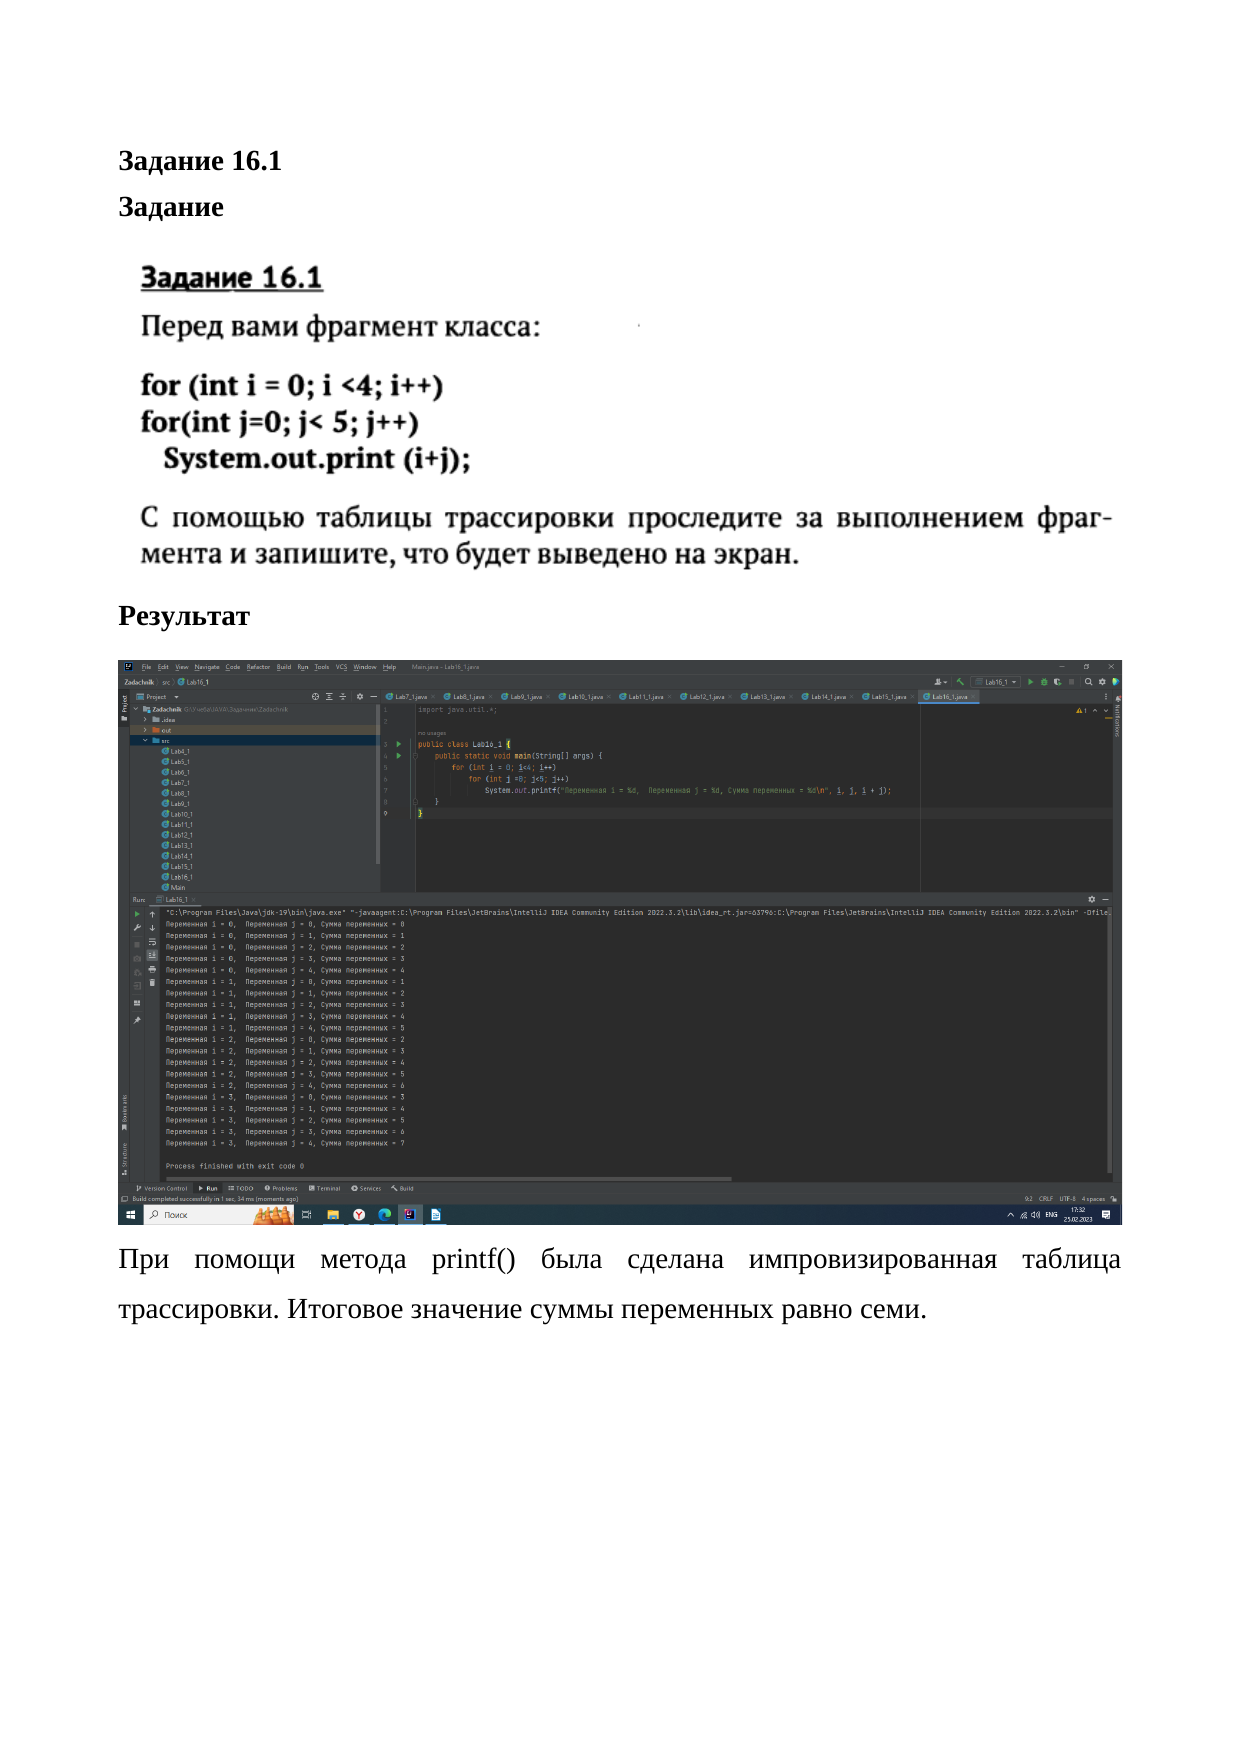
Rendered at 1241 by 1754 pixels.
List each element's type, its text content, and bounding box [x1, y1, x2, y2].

subtitle Задание [118, 189, 1122, 223]
subtitle Задание 16.1 [118, 143, 1122, 177]
picture [118, 660, 1123, 1225]
subtitle Результат [118, 581, 1122, 631]
picture [118, 251, 1123, 581]
text При помощи метода printf() была сделана импровизированная таблица трассировки. Итоговое значение суммы переменных равно семи. [118, 1225, 1122, 1325]
